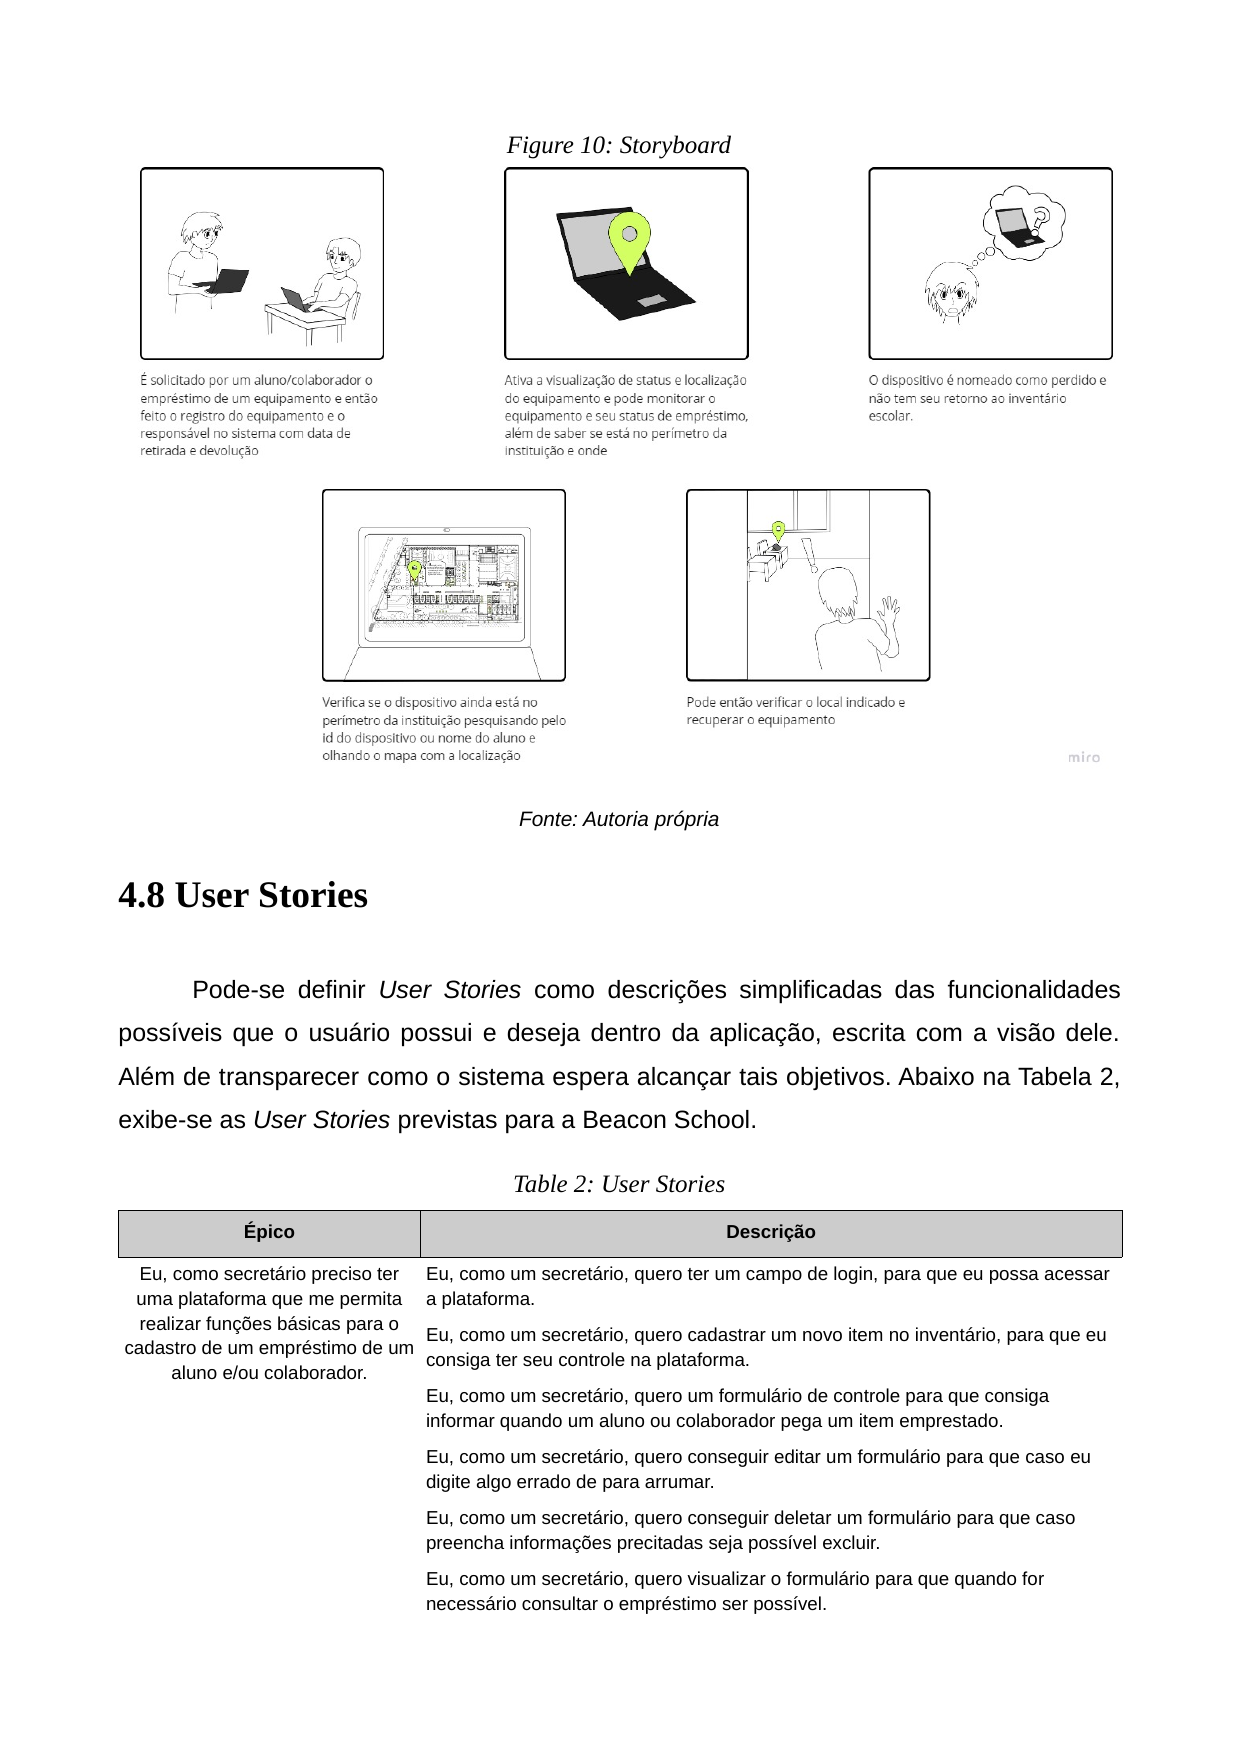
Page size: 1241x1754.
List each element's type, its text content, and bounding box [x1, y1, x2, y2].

table_cell Eu, como um secretário, quero ter um campo de login, para que eu possa acessar a plataforma. [420, 1258, 1122, 1318]
subtitle 4.8 User Stories [118, 872, 1122, 915]
text Table 2: User Stories [118, 1169, 1122, 1198]
table_cell Eu, como um secretário, quero conseguir deletar um formulário para que caso preencha informações precitadas seja possível excluir. [420, 1501, 1122, 1562]
table_header Épico [119, 1211, 420, 1257]
table_header Descrição [421, 1211, 1122, 1257]
table_cell Eu, como um secretário, quero visualizar o formulário para que quando for necessário consultar o empréstimo ser possível. [420, 1562, 1122, 1623]
table_cell Eu, como um secretário, quero conseguir editar um formulário para que caso eu digite algo errado de para arrumar. [420, 1440, 1122, 1501]
text [118, 118, 1122, 131]
table_cell Eu, como um secretário, quero um formulário de controle para que consiga informar quando um aluno ou colaborador pega um item emprestado. [420, 1379, 1122, 1440]
text Fonte: Autoria própria [118, 785, 1122, 831]
table_cell Eu, como um secretário, quero cadastrar um novo item no inventário, para que eu consiga ter seu controle na plataforma. [420, 1318, 1122, 1379]
text Figure 10: Storyboard [118, 131, 1122, 159]
picture [118, 159, 1123, 785]
table_cell Eu, como secretário preciso ter uma plataforma que me permita realizar funções básicas para o cadastro de um empréstimo de um aluno e/ou colaborador. [118, 1258, 420, 1623]
text Pode-se definir User Stories como descrições simplificadas das funcionalidades possíveis que o usuário possui e deseja dentro da aplicação, escrita com a visão dele. Além de transparecer como o sistema espera alcançar tais objetivos. Abaixo na Tabela 2, exibe-se as User Stories previstas para a Beacon School. [118, 975, 1122, 1133]
